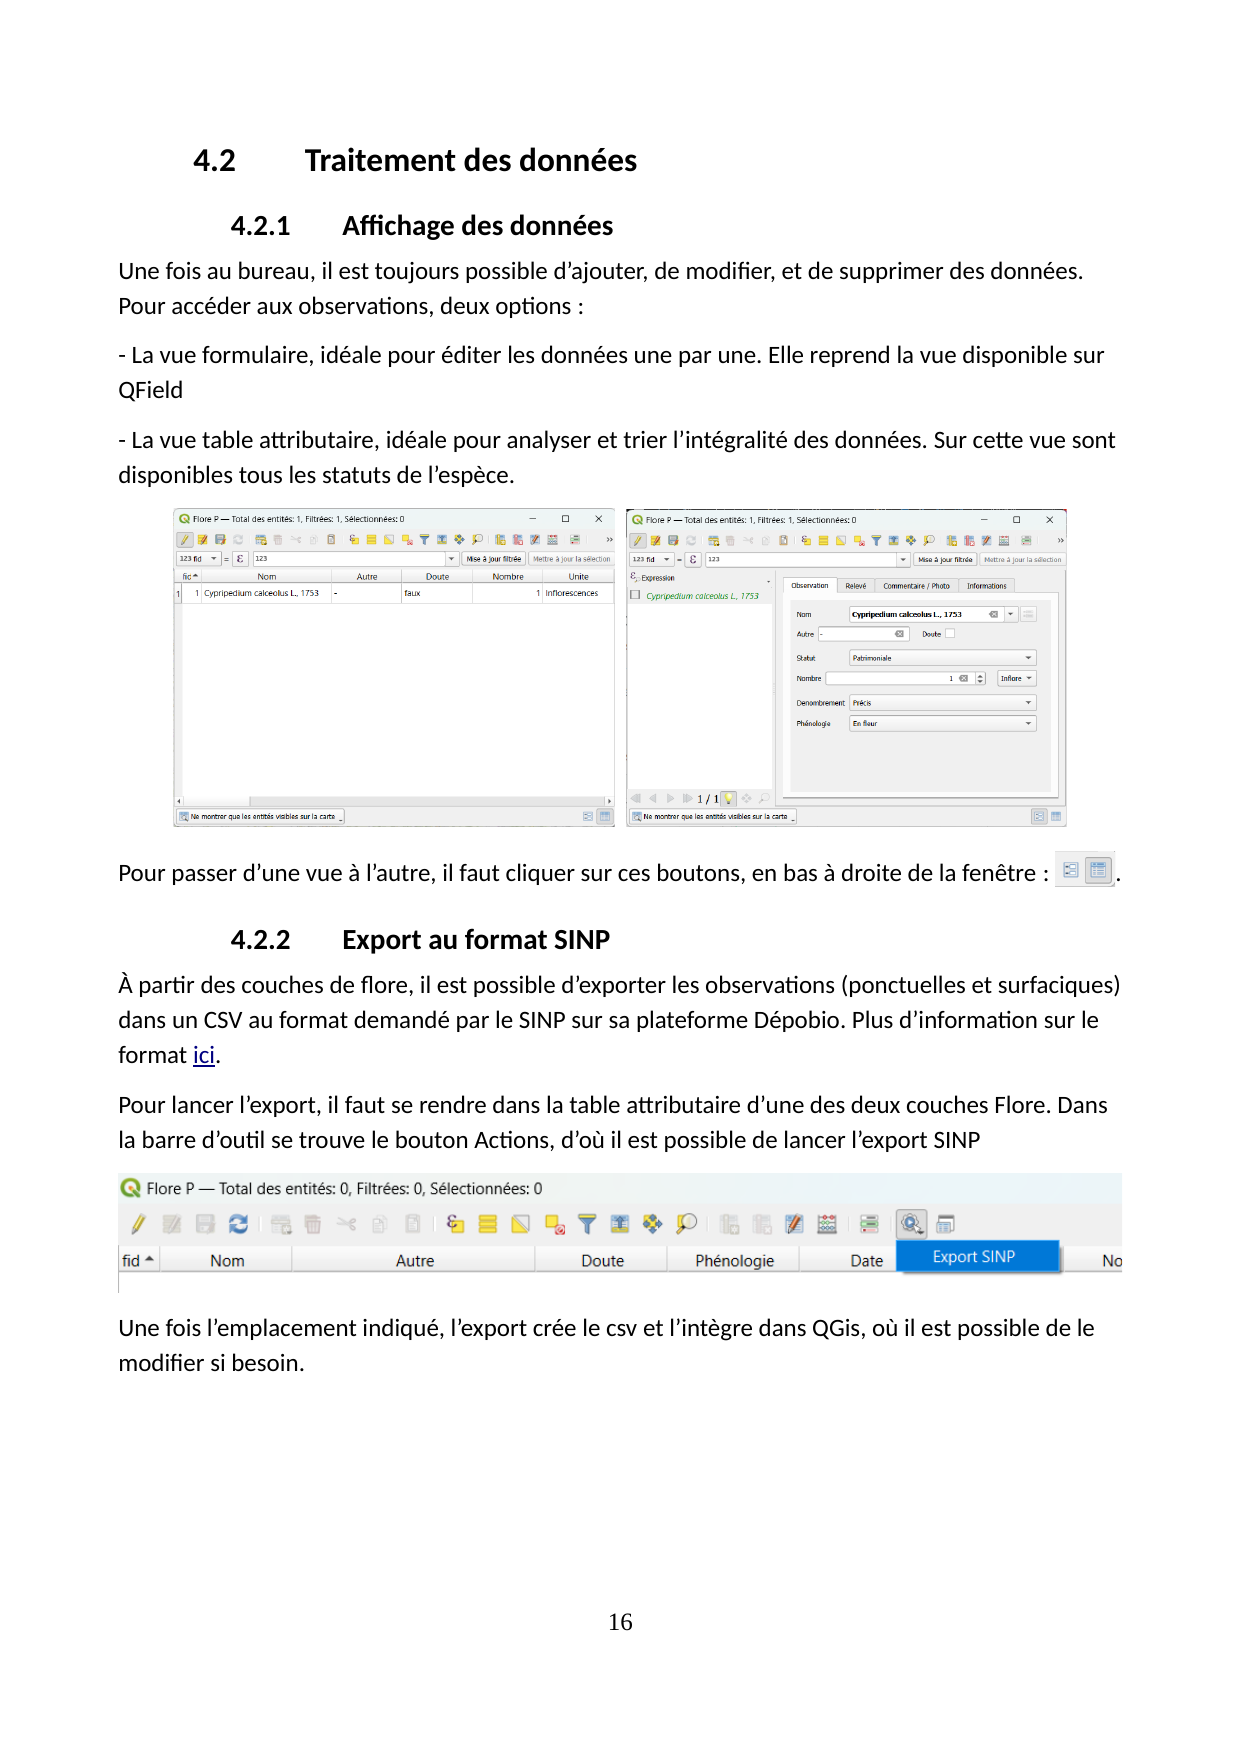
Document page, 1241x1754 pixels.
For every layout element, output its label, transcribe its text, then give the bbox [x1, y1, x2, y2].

text - La vue table attributaire, idéale pour analyser et trier l’intégralité des données. Sur cette vue sont disponibles tous les statuts de l’espèce. [118, 424, 1122, 489]
picture [1055, 851, 1116, 887]
subtitle Export au format SINP [231, 921, 1122, 957]
picture [173, 508, 615, 827]
text À partir des couches de flore, il est possible d’exporter les observations (ponctuelles et surfaciques) dans un CSV au format demandé par le SINP sur sa plateforme Dépobio. Plus d’information sur le format ici. [118, 969, 1122, 1070]
text Une fois l’emplacement indiqué, l’export crée le csv et l’intègre dans QGis, où il est possible de le modifier si besoin. [118, 1312, 1122, 1377]
text Pour lancer l’export, il faut se rendre dans la table attributaire d’une des deux couches Flore. Dans la barre d’outil se trouve le bouton Actions, d’où il est possible de lancer l’export SINP [118, 1089, 1122, 1154]
text - La vue formulaire, idéale pour éditer les données une par une. Elle reprend la vue disponible sur QField [118, 339, 1122, 405]
text . [1116, 852, 1122, 887]
text Une fois au bureau, il est toujours possible d’ajouter, de modifier, et de supprimer des données. Pour accéder aux observations, deux options : [118, 255, 1122, 320]
picture [626, 509, 1067, 827]
subtitle Traitement des données [193, 139, 1122, 180]
text Pour passer d’une vue à l’autre, il faut cliquer sur ces boutons, en bas à droite de la fenêtre : [118, 852, 1055, 887]
subtitle Affichage des données [231, 207, 1122, 242]
picture [118, 1173, 1123, 1293]
